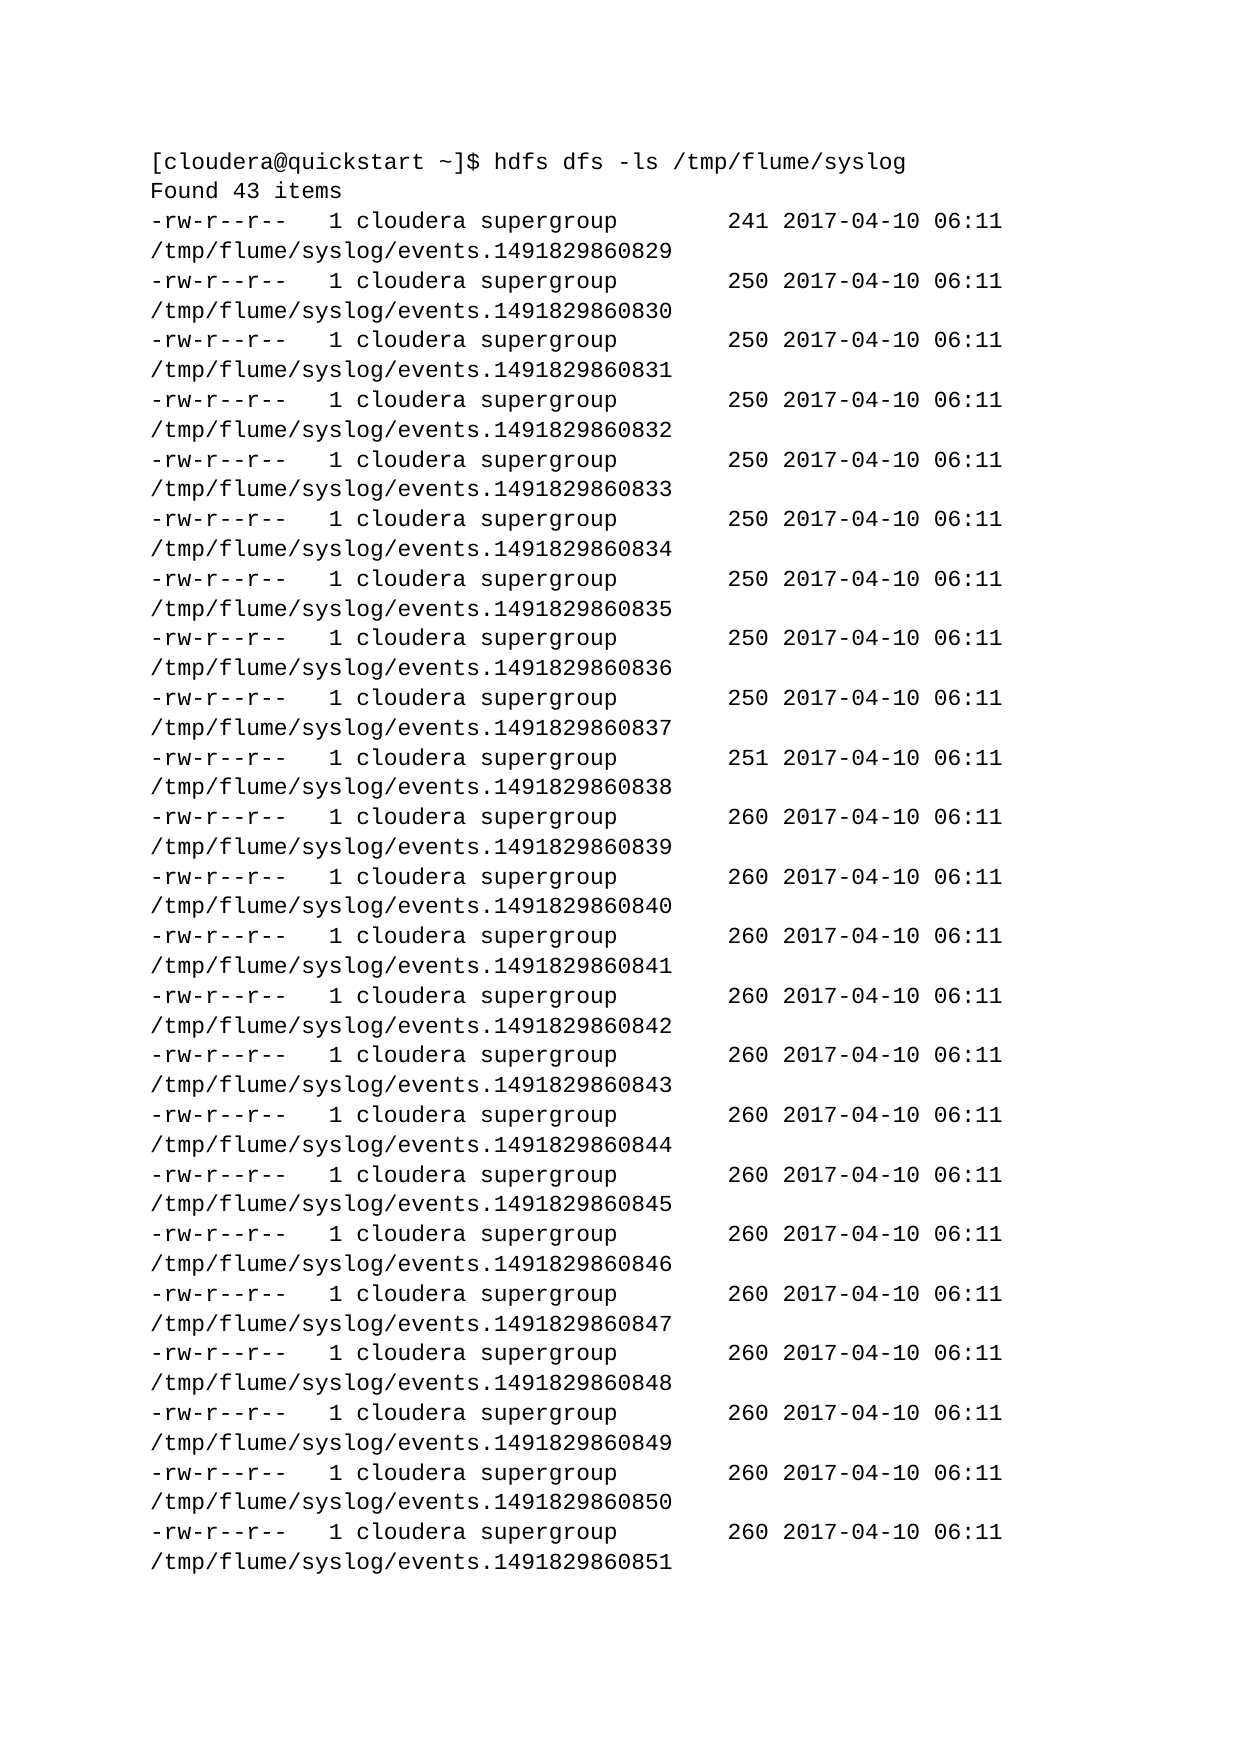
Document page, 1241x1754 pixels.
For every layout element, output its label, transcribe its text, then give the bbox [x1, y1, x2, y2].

text -rw-r--r-- 1 cloudera supergroup 250 2017-04-10 06:11 /tmp/flume/syslog/events.1491829860837 [150, 686, 1090, 742]
text -rw-r--r-- 1 cloudera supergroup 250 2017-04-10 06:11 /tmp/flume/syslog/events.1491829860836 [150, 627, 1090, 682]
text -rw-r--r-- 1 cloudera supergroup 250 2017-04-10 06:11 /tmp/flume/syslog/events.1491829860834 [150, 507, 1090, 563]
text Found 43 items [150, 180, 1090, 206]
text -rw-r--r-- 1 cloudera supergroup 260 2017-04-10 06:11 /tmp/flume/syslog/events.1491829860844 [150, 1103, 1090, 1159]
text -rw-r--r-- 1 cloudera supergroup 251 2017-04-10 06:11 /tmp/flume/syslog/events.1491829860838 [150, 746, 1090, 802]
text -rw-r--r-- 1 cloudera supergroup 260 2017-04-10 06:11 /tmp/flume/syslog/events.1491829860843 [150, 1044, 1090, 1099]
text -rw-r--r-- 1 cloudera supergroup 260 2017-04-10 06:11 /tmp/flume/syslog/events.1491829860847 [150, 1282, 1090, 1338]
text -rw-r--r-- 1 cloudera supergroup 250 2017-04-10 06:11 /tmp/flume/syslog/events.1491829860833 [150, 448, 1090, 504]
text -rw-r--r-- 1 cloudera supergroup 260 2017-04-10 06:11 /tmp/flume/syslog/events.1491829860845 [150, 1163, 1090, 1219]
text -rw-r--r-- 1 cloudera supergroup 260 2017-04-10 06:11 /tmp/flume/syslog/events.1491829860850 [150, 1461, 1090, 1517]
text -rw-r--r-- 1 cloudera supergroup 260 2017-04-10 06:11 /tmp/flume/syslog/events.1491829860840 [150, 865, 1090, 921]
text -rw-r--r-- 1 cloudera supergroup 250 2017-04-10 06:11 /tmp/flume/syslog/events.1491829860831 [150, 329, 1090, 384]
text -rw-r--r-- 1 cloudera supergroup 260 2017-04-10 06:11 /tmp/flume/syslog/events.1491829860839 [150, 805, 1090, 861]
text -rw-r--r-- 1 cloudera supergroup 241 2017-04-10 06:11 /tmp/flume/syslog/events.1491829860829 [150, 209, 1090, 265]
text -rw-r--r-- 1 cloudera supergroup 260 2017-04-10 06:11 /tmp/flume/syslog/events.1491829860846 [150, 1222, 1090, 1278]
text -rw-r--r-- 1 cloudera supergroup 260 2017-04-10 06:11 /tmp/flume/syslog/events.1491829860841 [150, 924, 1090, 980]
text -rw-r--r-- 1 cloudera supergroup 260 2017-04-10 06:11 /tmp/flume/syslog/events.1491829860848 [150, 1342, 1090, 1397]
text -rw-r--r-- 1 cloudera supergroup 250 2017-04-10 06:11 /tmp/flume/syslog/events.1491829860830 [150, 269, 1090, 325]
text -rw-r--r-- 1 cloudera supergroup 260 2017-04-10 06:11 /tmp/flume/syslog/events.1491829860851 [150, 1520, 1090, 1576]
text -rw-r--r-- 1 cloudera supergroup 250 2017-04-10 06:11 /tmp/flume/syslog/events.1491829860832 [150, 388, 1090, 444]
text -rw-r--r-- 1 cloudera supergroup 260 2017-04-10 06:11 /tmp/flume/syslog/events.1491829860842 [150, 984, 1090, 1040]
text -rw-r--r-- 1 cloudera supergroup 260 2017-04-10 06:11 /tmp/flume/syslog/events.1491829860849 [150, 1401, 1090, 1457]
text [cloudera@quickstart ~]$ hdfs dfs -ls /tmp/flume/syslog [150, 150, 1090, 176]
text -rw-r--r-- 1 cloudera supergroup 250 2017-04-10 06:11 /tmp/flume/syslog/events.1491829860835 [150, 567, 1090, 623]
